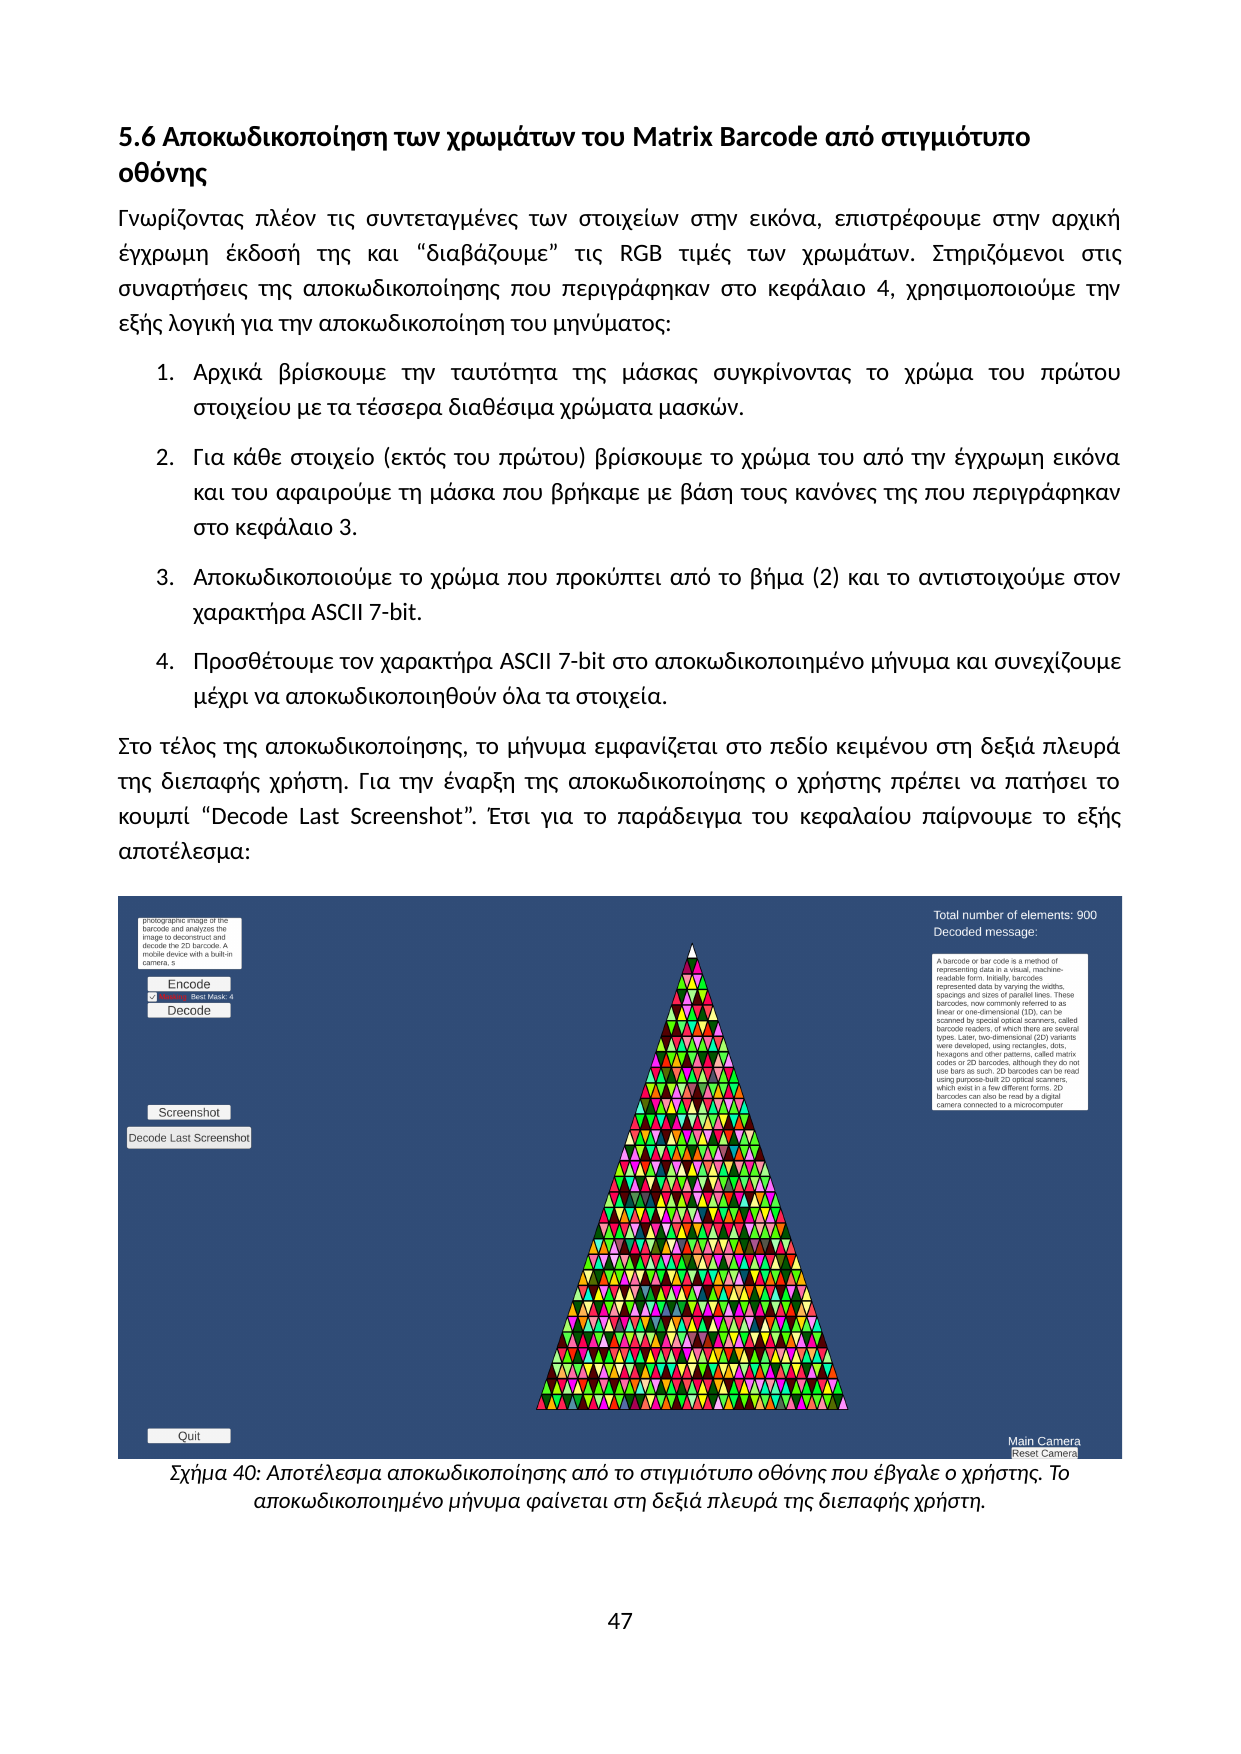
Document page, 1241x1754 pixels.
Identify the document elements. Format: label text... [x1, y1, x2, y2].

list Προσθέτουμε τον χαρακτήρα ASCII 7-bit στο αποκωδικοποιημένο μήνυμα και συνεχίζουμε μέχρι να αποκωδικοποιηθούν όλα τα στοιχεία. [156, 645, 1122, 711]
list Για κάθε στοιχείο (εκτός του πρώτου) βρίσκουμε το χρώμα του από την έγχρωμη εικόνα και του αφαιρούμε τη μάσκα που βρήκαμε με βάση τους κανόνες της που περιγράφηκαν στο κεφάλαιο 3. [156, 441, 1122, 542]
subtitle 5.6 Αποκωδικοποίηση των χρωμάτων του Matrix Barcode από στιγμιότυπο οθόνης [118, 118, 1122, 189]
text Γνωρίζοντας πλέον τις συντεταγμένες των στοιχείων στην εικόνα, επιστρέφουμε στην αρχική έγχρωμη έκδοσή της και “διαβάζουμε” τις RGB τιμές των χρωμάτων. Στηριζόμενοι στις συναρτήσεις της αποκωδικοποίησης που περιγράφηκαν στο κεφάλαιο 4, χρησιμοποιούμε την εξής λογική για την αποκωδικοποίηση του μηνύματος: [118, 202, 1122, 337]
list Αποκωδικοποιούμε το χρώμα που προκύπτει από το βήμα (2) και το αντιστοιχούμε στον χαρακτήρα ASCII 7-bit. [156, 561, 1122, 626]
list Αρχικά βρίσκουμε την ταυτότητα της μάσκας συγκρίνοντας το χρώμα του πρώτου στοιχείου με τα τέσσερα διαθέσιμα χρώματα μασκών. [156, 356, 1122, 422]
text Στο τέλος της αποκωδικοποίησης, το μήνυμα εμφανίζεται στο πεδίο κειμένου στη δεξιά πλευρά της διεπαφής χρήστη. Για την έναρξη της αποκωδικοποίησης ο χρήστης πρέπει να πατήσει το κουμπί “Decode Last Screenshot”. Έτσι για το παράδειγμα του κεφαλαίου παίρνουμε το εξής αποτέλεσμα: [118, 730, 1122, 865]
text Σχήμα 40: Αποτέλεσμα αποκωδικοποίησης από το στιγμιότυπο οθόνης που έβγαλε ο χρήστης. Το αποκωδικοποιημένο μήνυμα φαίνεται στη δεξιά πλευρά της διεπαφής χρήστη. [118, 1459, 1122, 1514]
picture [118, 896, 1123, 1459]
